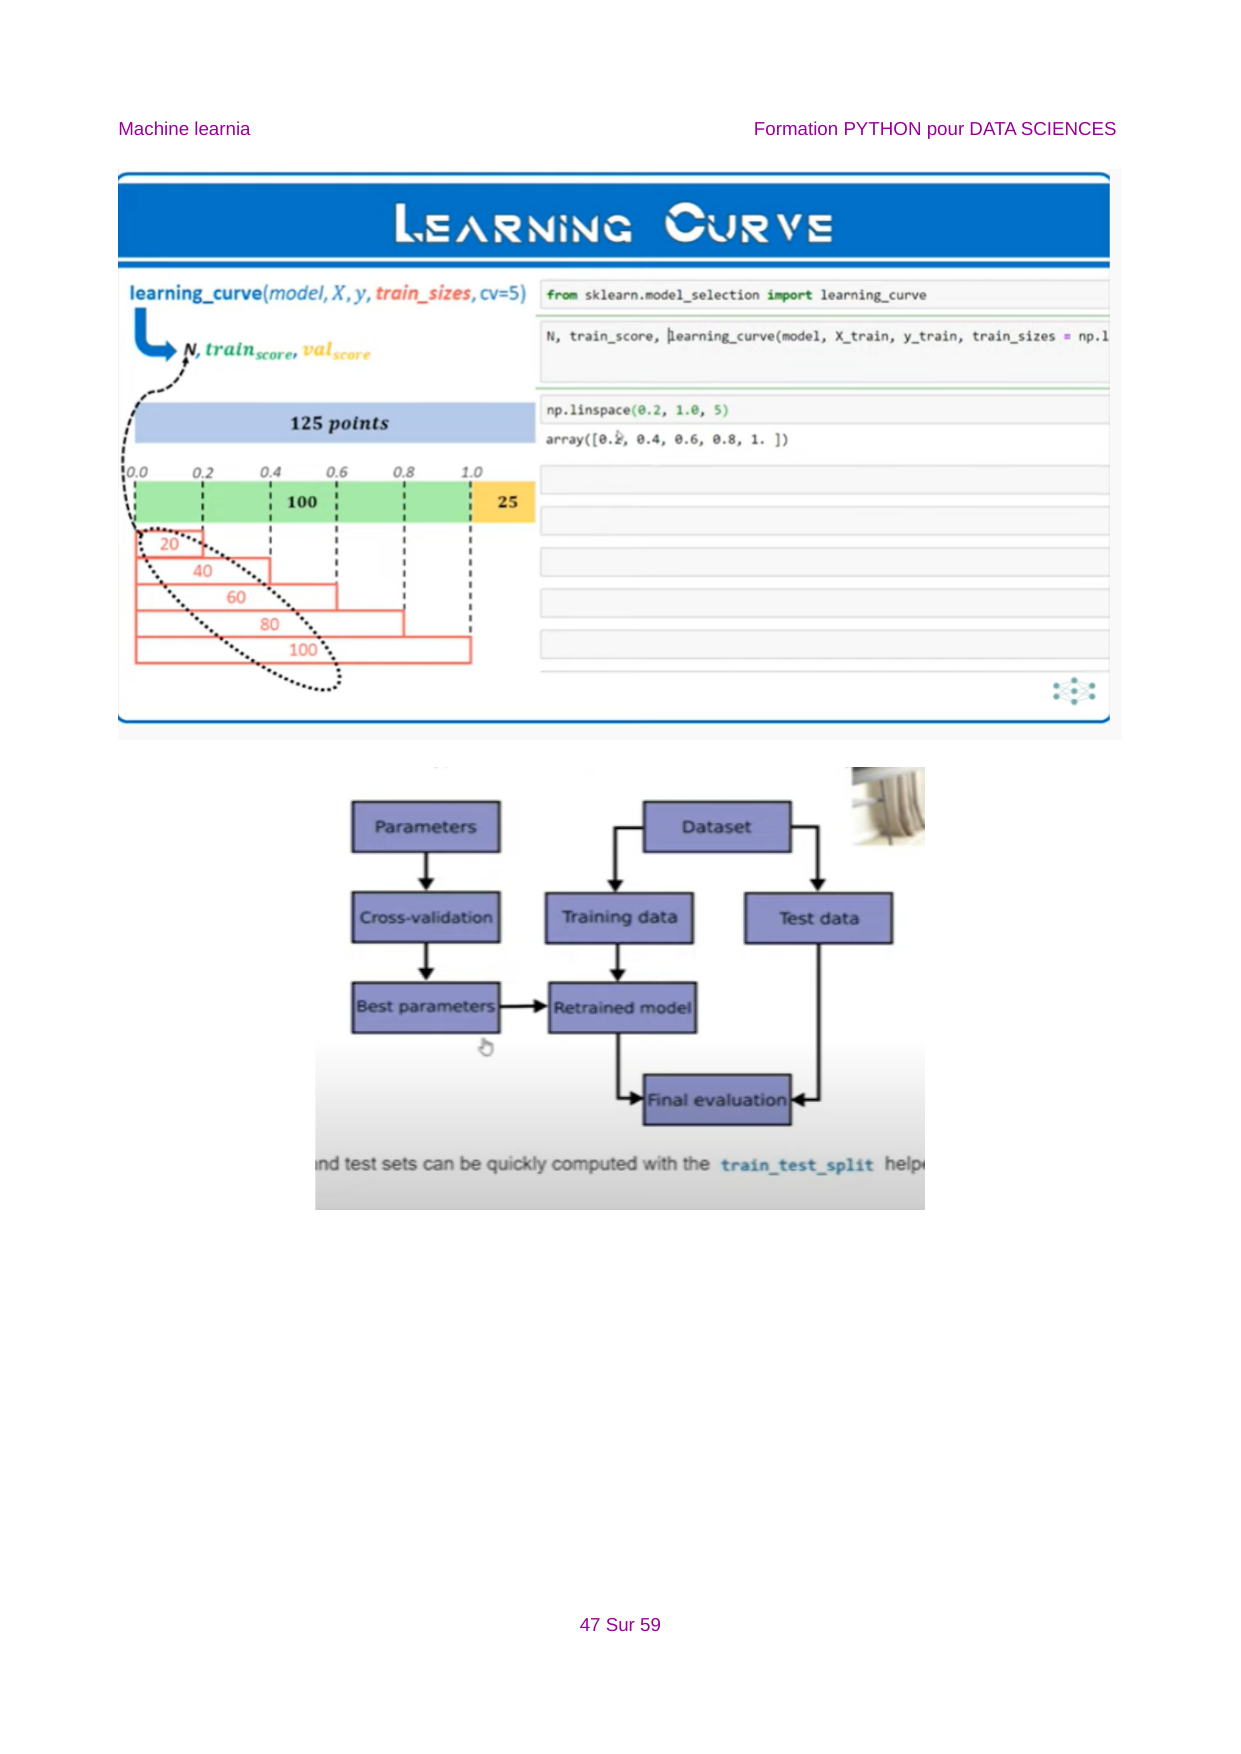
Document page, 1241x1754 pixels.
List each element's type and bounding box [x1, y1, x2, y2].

picture [315, 767, 925, 1210]
picture [118, 169, 1122, 740]
